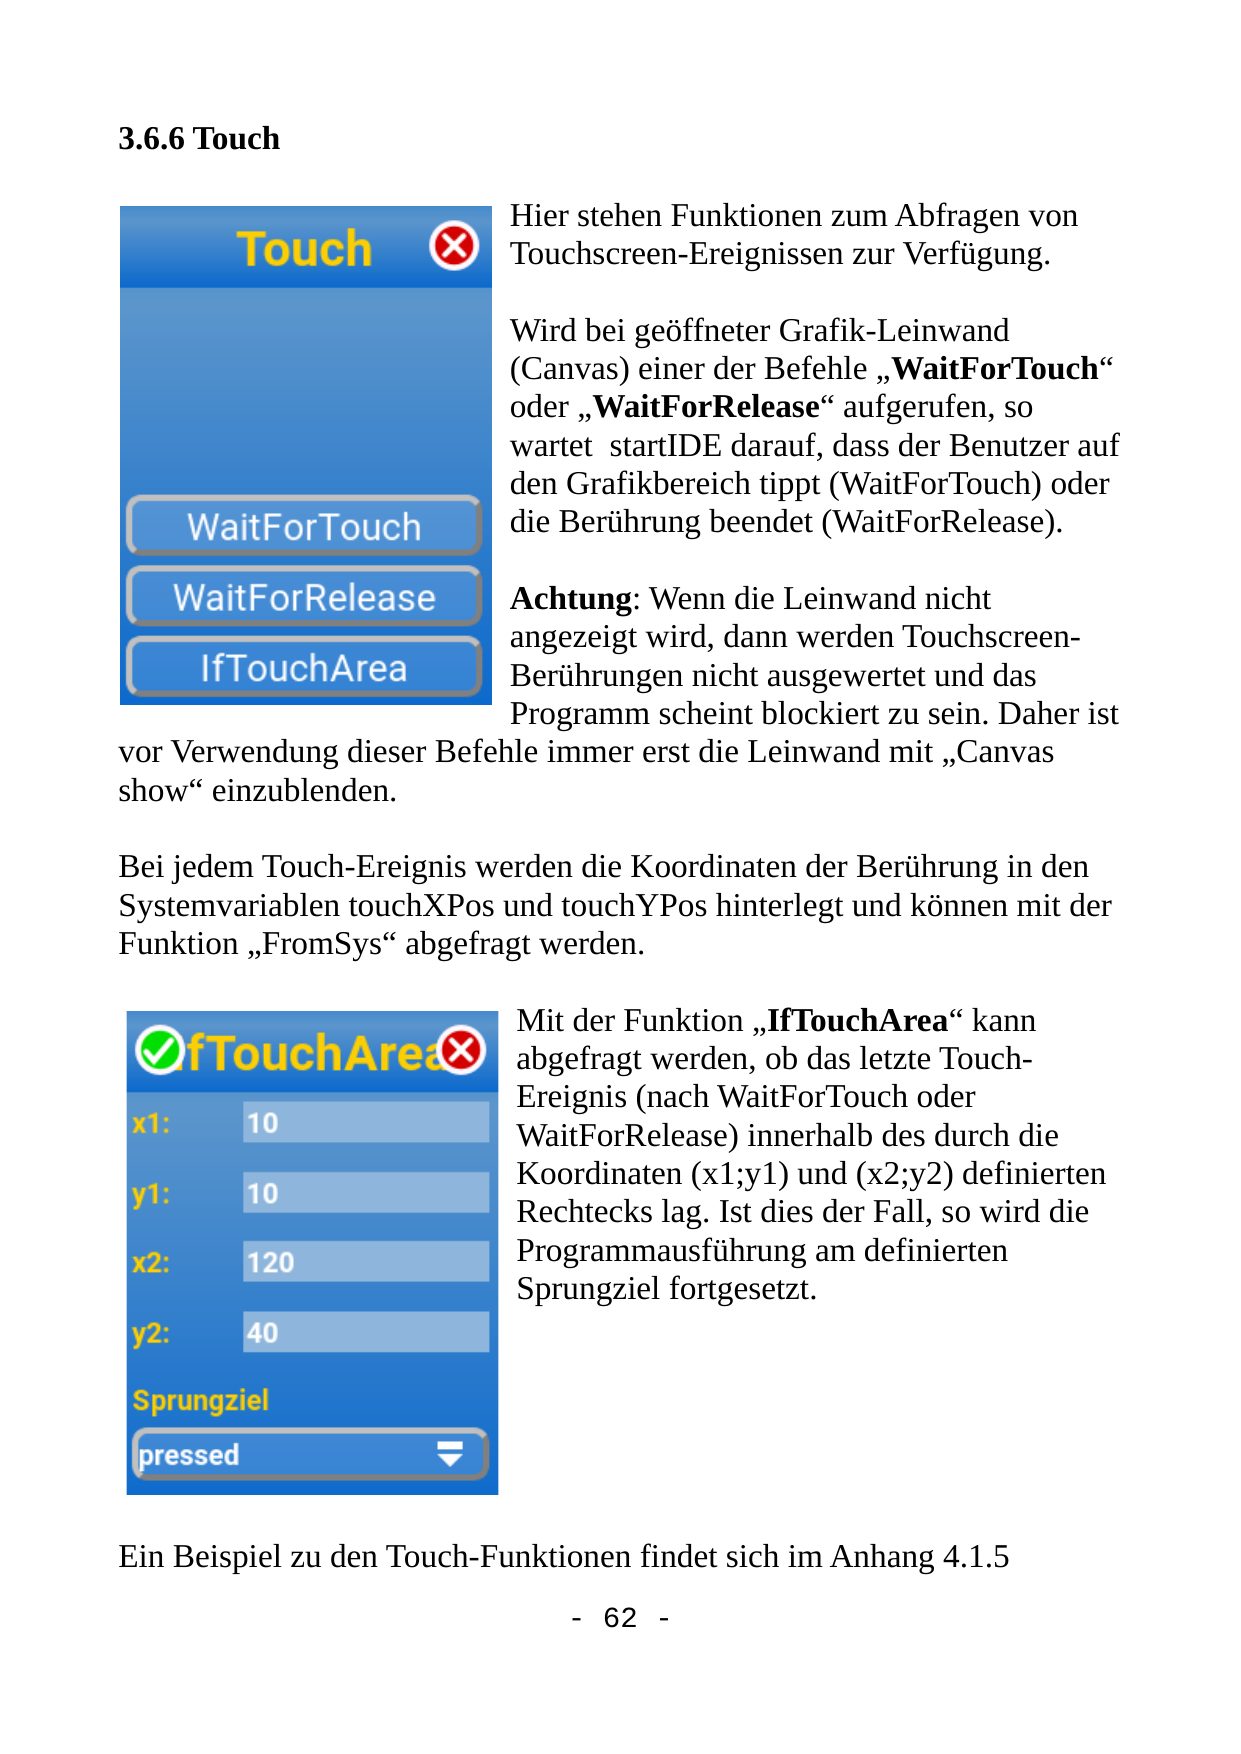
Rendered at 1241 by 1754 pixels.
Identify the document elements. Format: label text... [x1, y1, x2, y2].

picture [120, 206, 492, 705]
text Achtung: Wenn die Leinwand nicht angezeigt wird, dann werden Touchscreen-Berührungen nicht ausgewertet und das Programm scheint blockiert zu sein. Daher ist vor Verwendung dieser Befehle immer erst die Leinwand mit „Canvas show“ einzublenden. [118, 578, 1122, 808]
picture [126, 1011, 499, 1495]
text Bei jedem Touch-Ereignis werden die Koordinaten der Berührung in den Systemvariablen touchXPos und touchYPos hinterlegt und können mit der Funktion „FromSys“ abgefragt werden. [118, 846, 1122, 961]
text Ein Beispiel zu den Touch-Funktionen findet sich im Anhang 4.1.5 [118, 1536, 1122, 1575]
text Hier stehen Funktionen zum Abfragen von Touchscreen-Ereignissen zur Verfügung. [118, 195, 1122, 271]
text Mit der Funktion „IfTouchArea“ kann abgefragt werden, ob das letzte Touch-Ereignis (nach WaitForTouch oder WaitForRelease) innerhalb des durch die Koordinaten (x1;y1) und (x2;y2) definierten Rechtecks lag. Ist dies der Fall, so wird die Programmausführung am definierten Sprungziel fortgesetzt. [118, 1000, 1122, 1306]
text Wird bei geöffneter Grafik-Leinwand (Canvas) einer der Befehle „WaitForTouch“ oder „WaitForRelease“ aufgerufen, so wartet startIDE darauf, dass der Benutzer auf den Grafikbereich tippt (WaitForTouch) oder die Berührung beendet (WaitForRelease). [492, 310, 1122, 540]
text 3.6.6 Touch [118, 118, 1122, 156]
